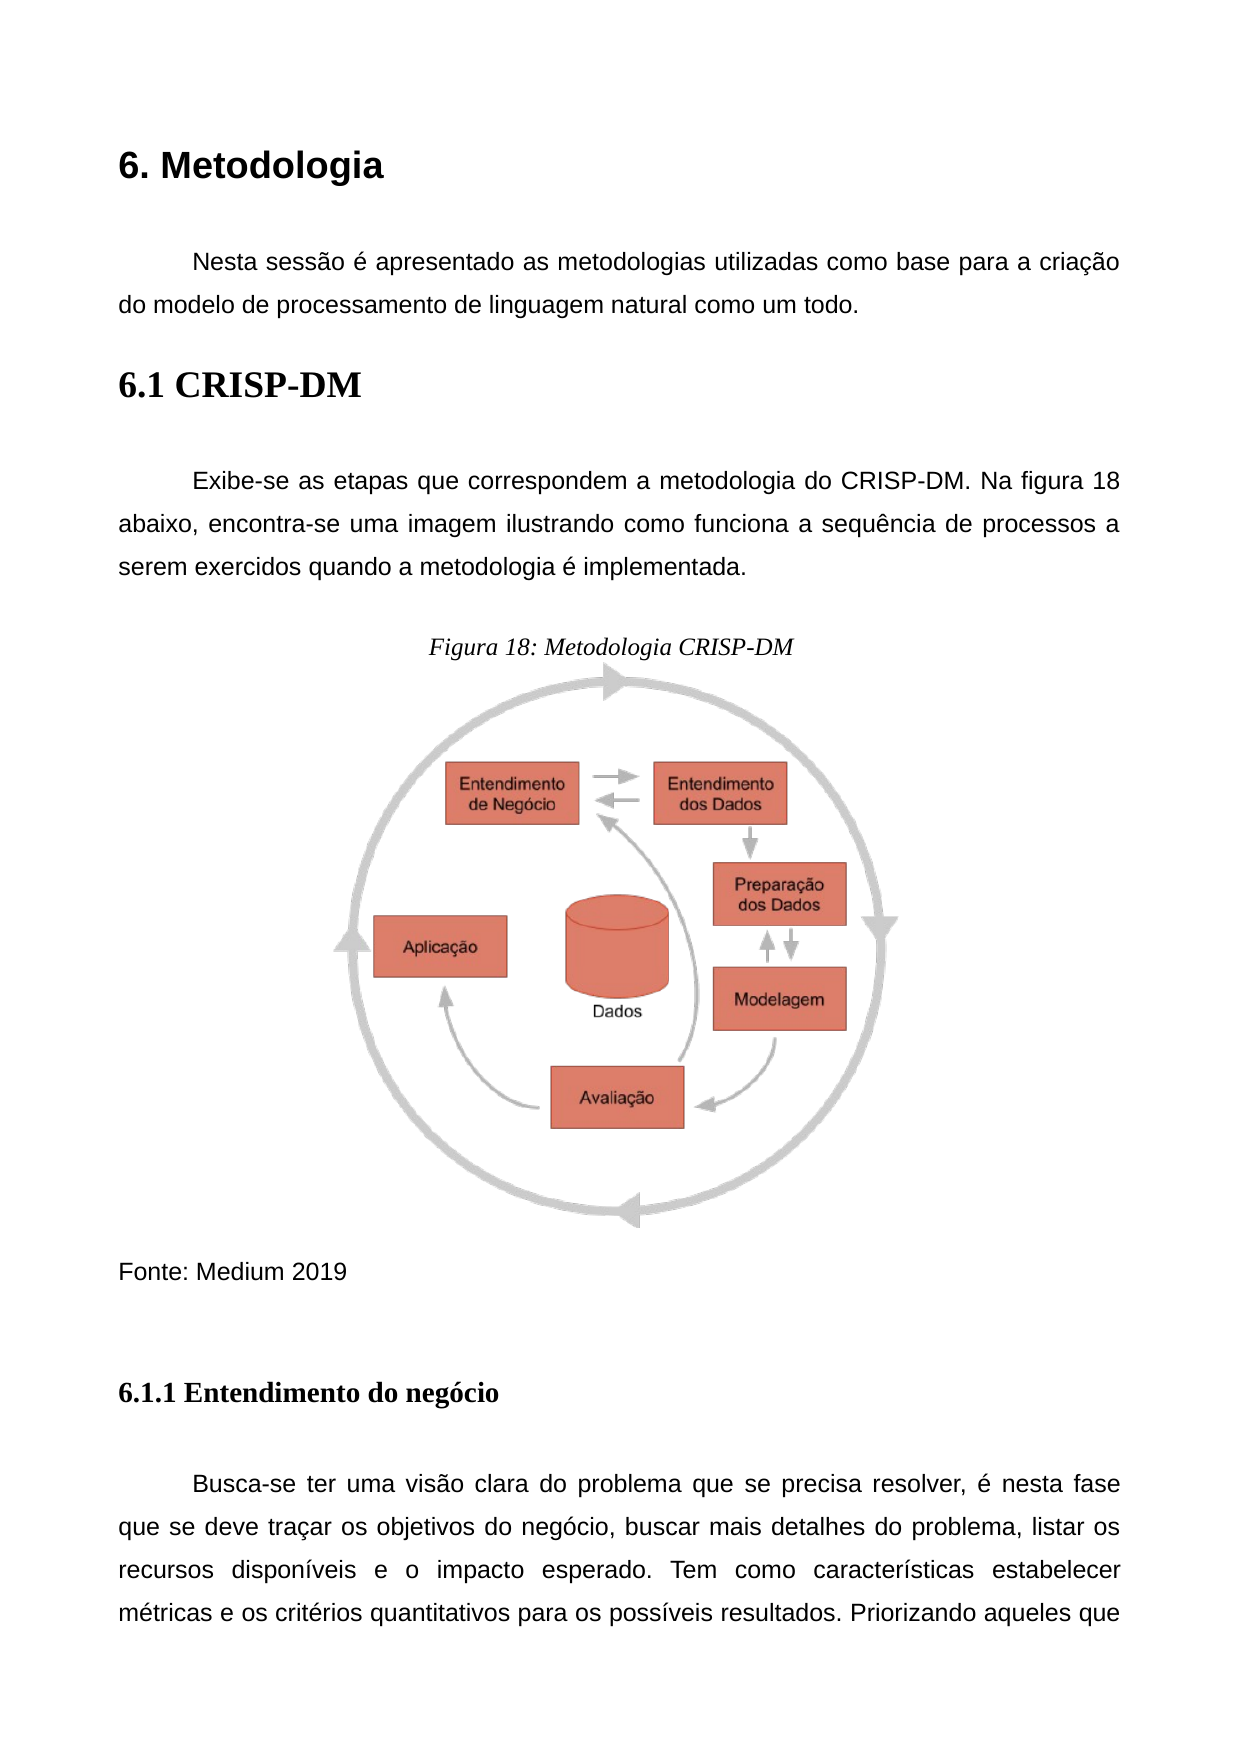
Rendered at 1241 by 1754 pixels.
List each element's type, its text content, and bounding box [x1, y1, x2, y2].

picture [293, 661, 932, 1228]
text Busca-se ter uma visão clara do problema que se precisa resolver, é nesta fase que se deve traçar os objetivos do negócio, buscar mais detalhes do problema, listar os recursos disponíveis e o impacto esperado. Tem como características estabelecer métricas e os critérios quantitativos para os possíveis resultados. Priorizando aqueles que [118, 1469, 1122, 1627]
subtitle 6. Metodologia [118, 143, 1122, 187]
text Figura 18: Metodologia CRISP-DM [293, 632, 931, 661]
text Nesta sessão é apresentado as metodologias utilizadas como base para a criação do modelo de processamento de linguagem natural como um todo. [118, 247, 1122, 319]
text Fonte: Medium 2019 [118, 604, 1122, 1286]
subtitle 6.1.1 Entendimento do negócio [118, 1375, 1122, 1408]
text Exibe-se as etapas que correspondem a metodologia do CRISP-DM. Na figura 18 abaixo, encontra-se uma imagem ilustrando como funciona a sequência de processos a serem exercidos quando a metodologia é implementada. [118, 466, 1122, 581]
subtitle 6.1 CRISP-DM [118, 363, 1122, 406]
